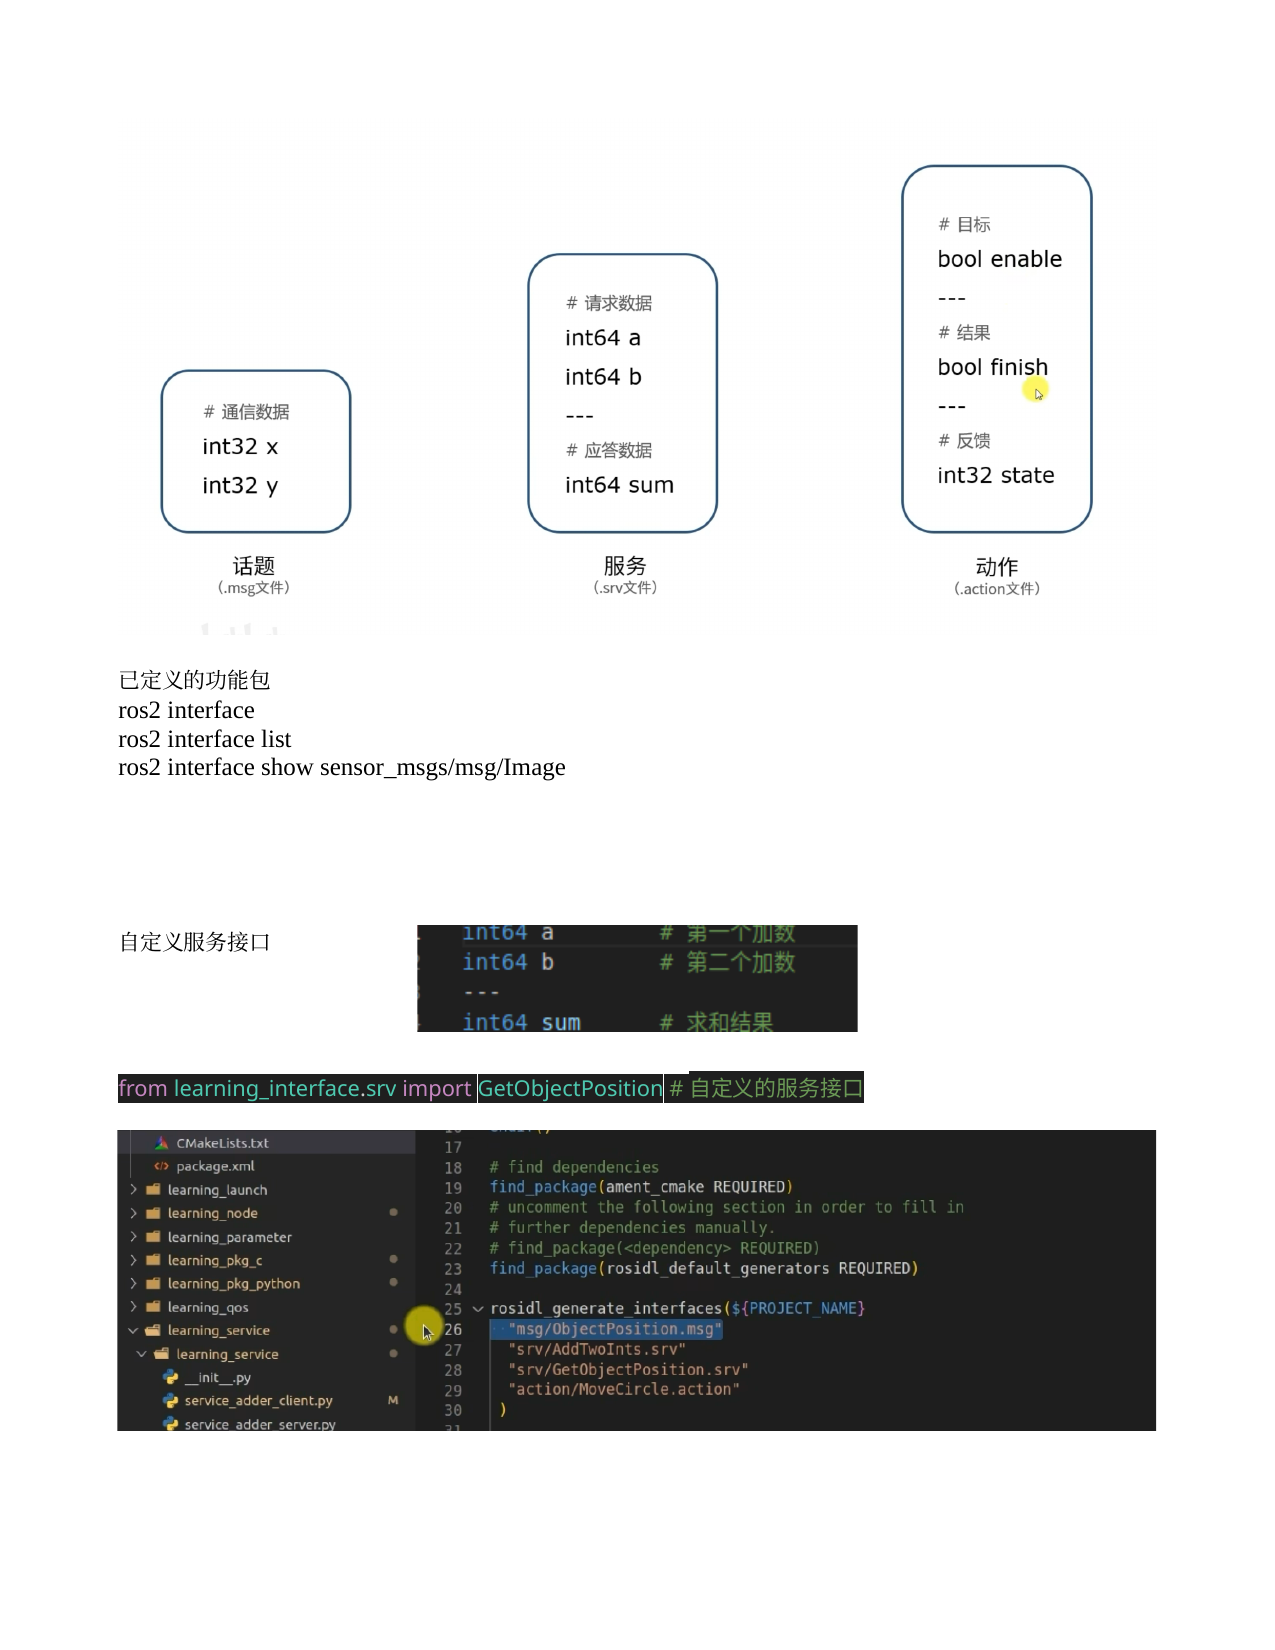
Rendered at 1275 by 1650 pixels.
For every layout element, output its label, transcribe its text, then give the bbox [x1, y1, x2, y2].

picture [417, 925, 858, 1032]
text [858, 925, 1157, 956]
text 自定义服务接口 [118, 925, 417, 956]
text ros2 interface show sensor_msgs/msg/Image [118, 752, 1157, 781]
text ros2 interface list [118, 724, 1157, 752]
text ros2 interface [118, 695, 1157, 724]
picture [117, 1130, 1157, 1431]
text 已定义的功能包 [118, 663, 1157, 695]
picture [118, 118, 1157, 635]
text from learning_interface.srv import GetObjectPosition # 自定义的服务接口 [118, 1071, 1157, 1103]
